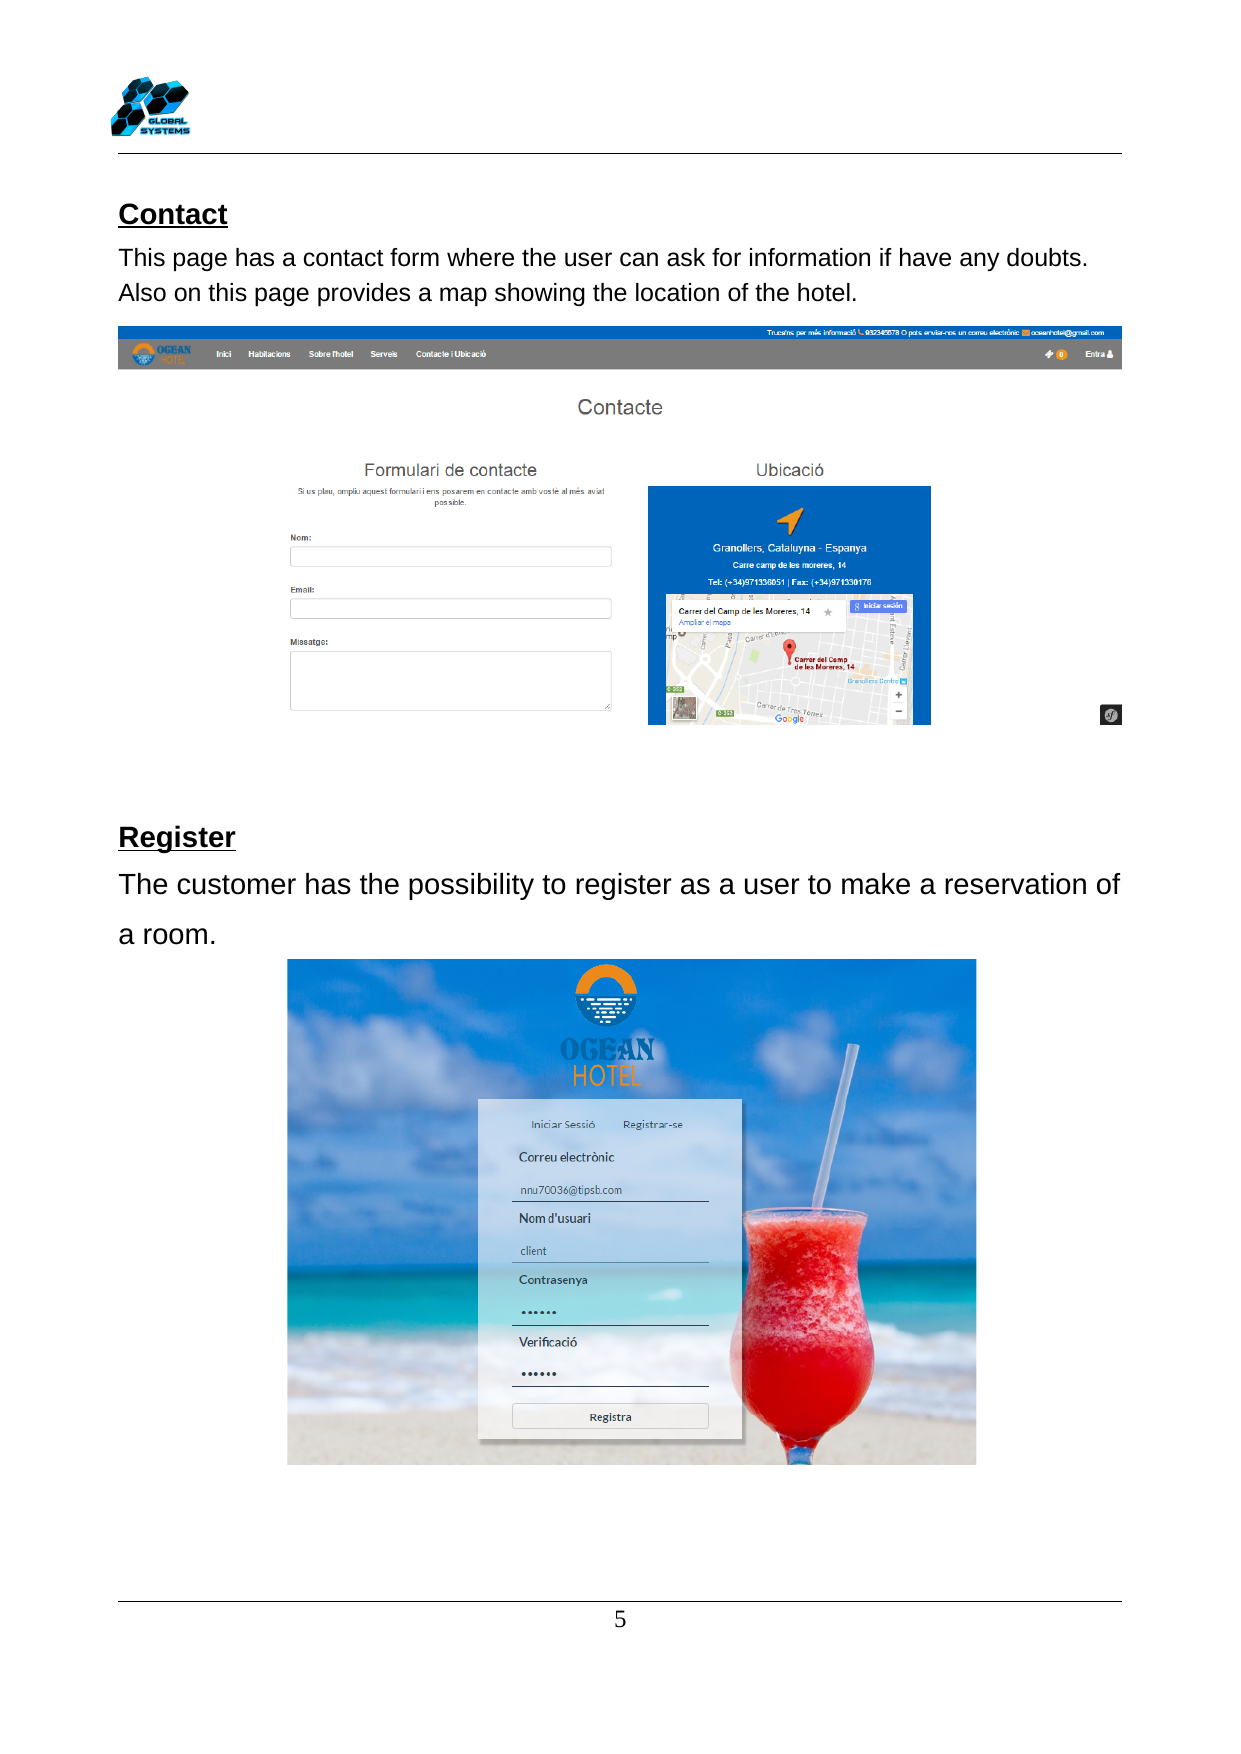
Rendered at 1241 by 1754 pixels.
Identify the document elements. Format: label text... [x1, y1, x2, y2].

picture [287, 959, 977, 1465]
subtitle Contact [118, 197, 1122, 231]
subtitle Register [118, 820, 1122, 854]
picture [107, 61, 194, 148]
picture [118, 326, 1123, 725]
text This page has a contact form where the user can ask for information if have any doubts. Also on this page provides a map showing the location of the hotel. [118, 243, 1122, 306]
text The customer has the possibility to register as a user to make a reservation of a room. [118, 867, 1122, 951]
